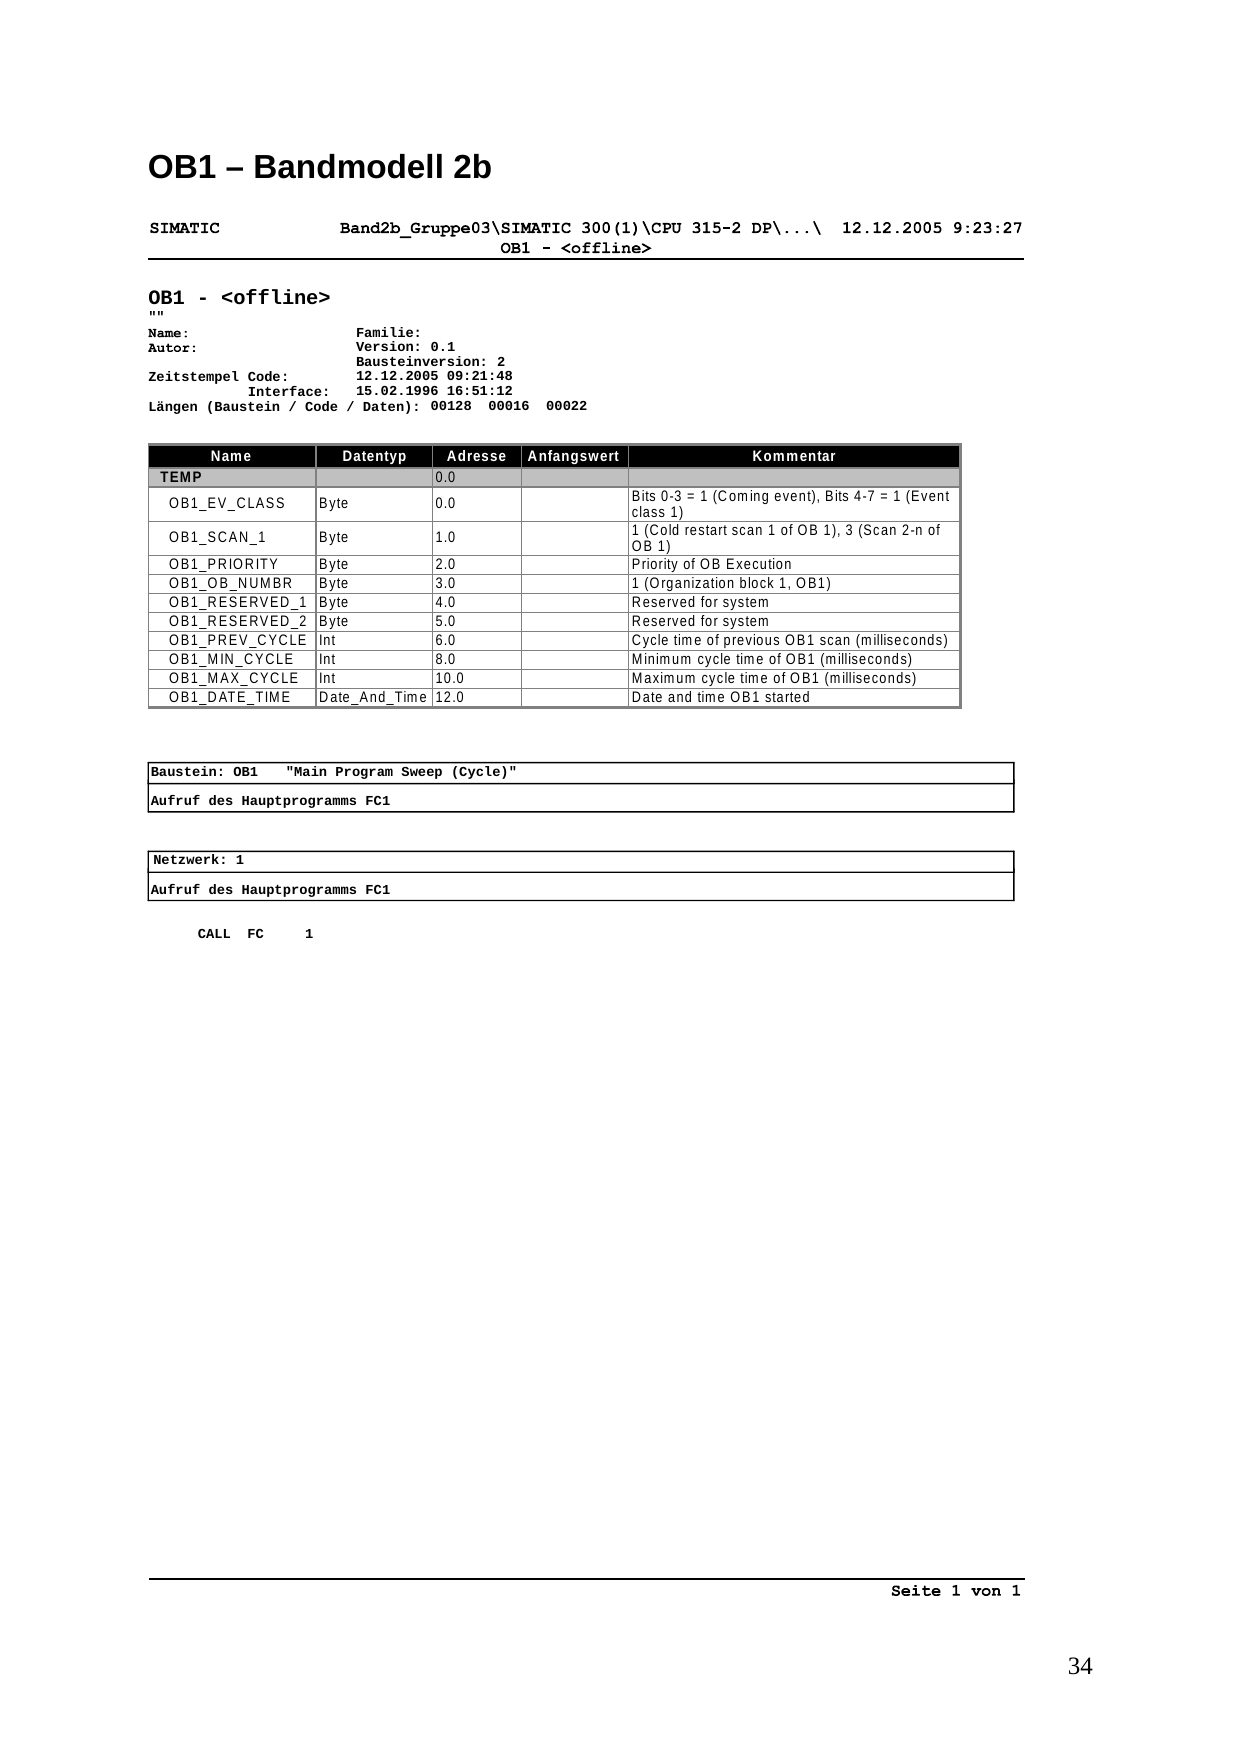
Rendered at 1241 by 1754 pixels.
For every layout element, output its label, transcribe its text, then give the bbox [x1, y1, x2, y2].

subtitle OB1 – Bandmodell 2b [148, 148, 1093, 186]
